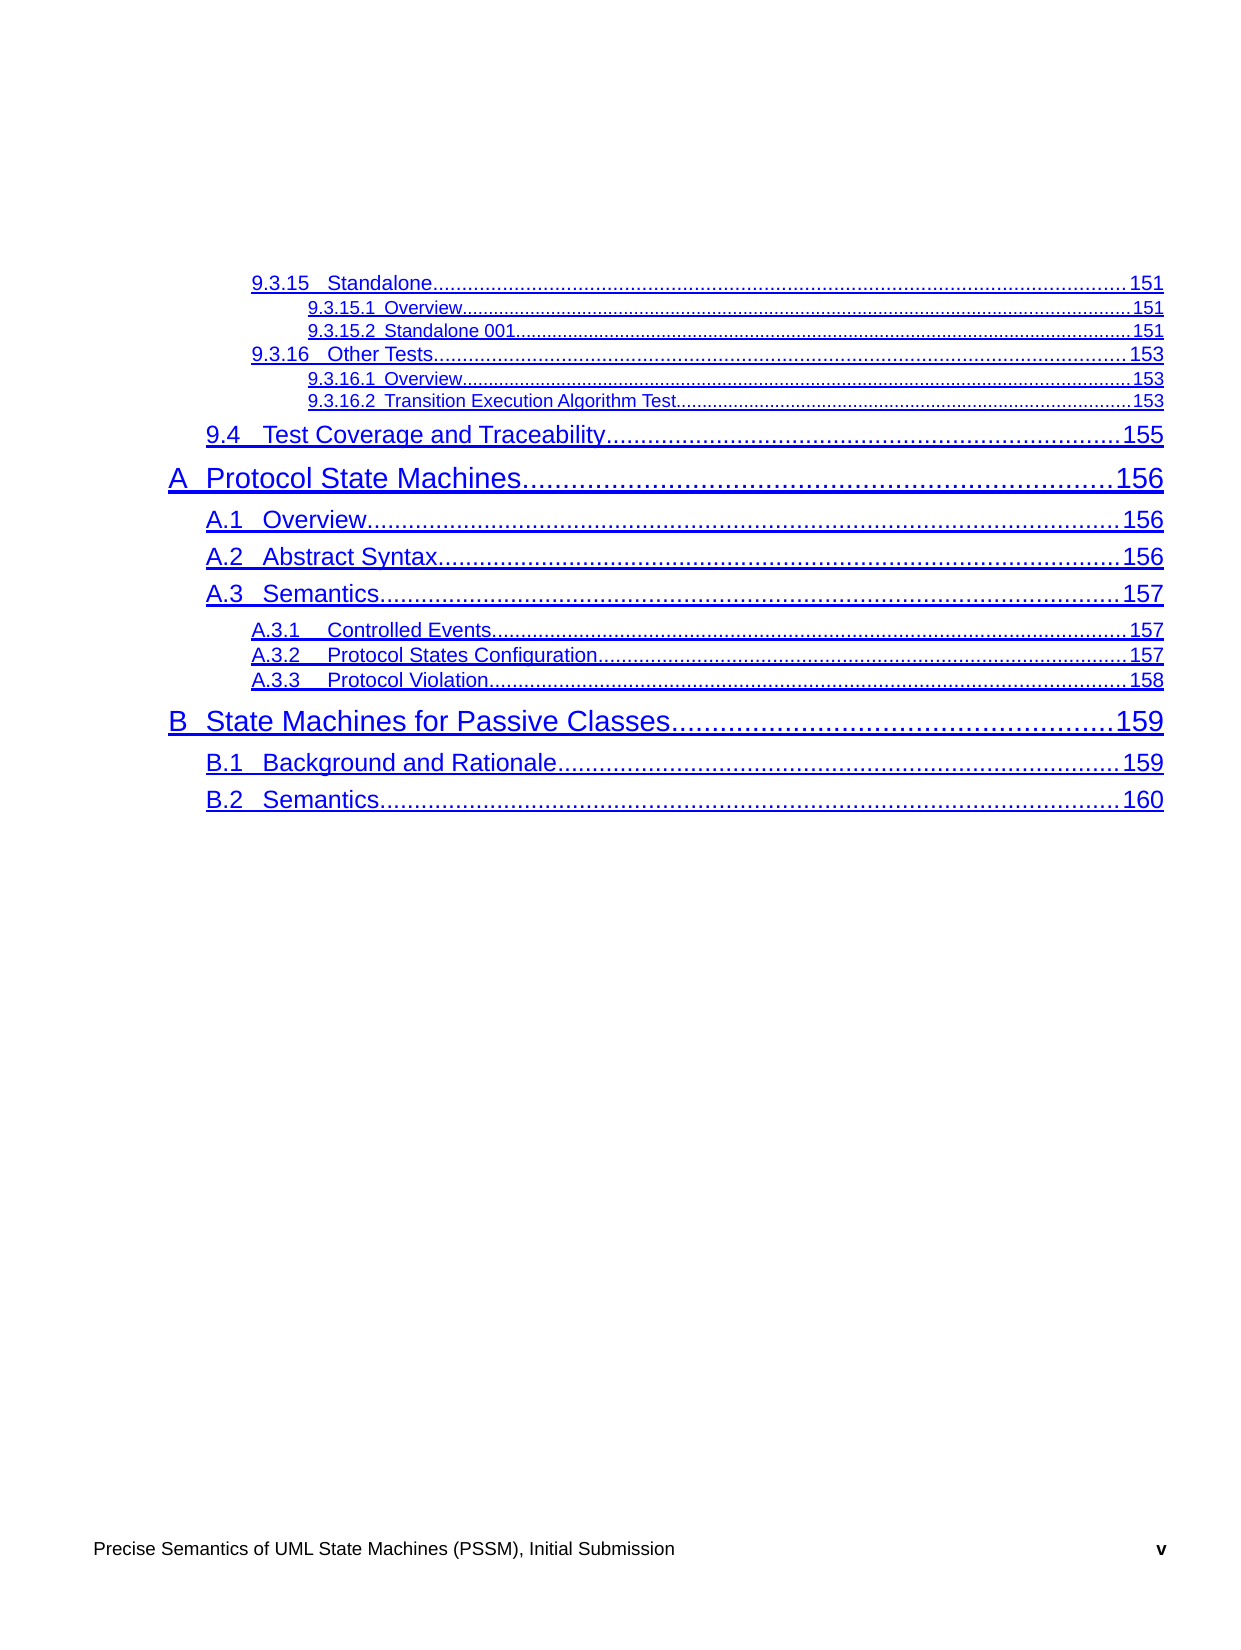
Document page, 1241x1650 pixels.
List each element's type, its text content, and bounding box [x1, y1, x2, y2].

text B.1 Background and Rationale 159 [206, 748, 1164, 773]
text A.1 Overview 156 [206, 505, 1164, 530]
text A.3.2 Protocol States Configuration 157 [251, 641, 1164, 663]
text 9.3.16.1 Overview 153 [308, 366, 1164, 386]
text 9.3.15.2 Standalone 001 151 [308, 318, 1164, 338]
text A.3.3 Protocol Violation 158 [251, 666, 1164, 688]
text B.2 Semantics 160 [206, 785, 1164, 810]
text 9.3.15 Standalone 151 [251, 270, 1164, 292]
text B State Machines for Passive Classes 159 [168, 702, 1164, 733]
text A.2 Abstract Syntax 156 [206, 542, 1164, 567]
text 9.4 Test Coverage and Traceability 155 [206, 420, 1164, 445]
text 9.3.16 Other Tests 153 [251, 341, 1164, 363]
text A.3.1 Controlled Events 157 [251, 616, 1164, 638]
text A.3 Semantics 157 [206, 579, 1164, 604]
text 9.3.16.2 Transition Execution Algorithm Test 153 [308, 389, 1164, 409]
text A Protocol State Machines 156 [168, 459, 1164, 490]
text 9.3.15.1 Overview 151 [308, 295, 1164, 315]
